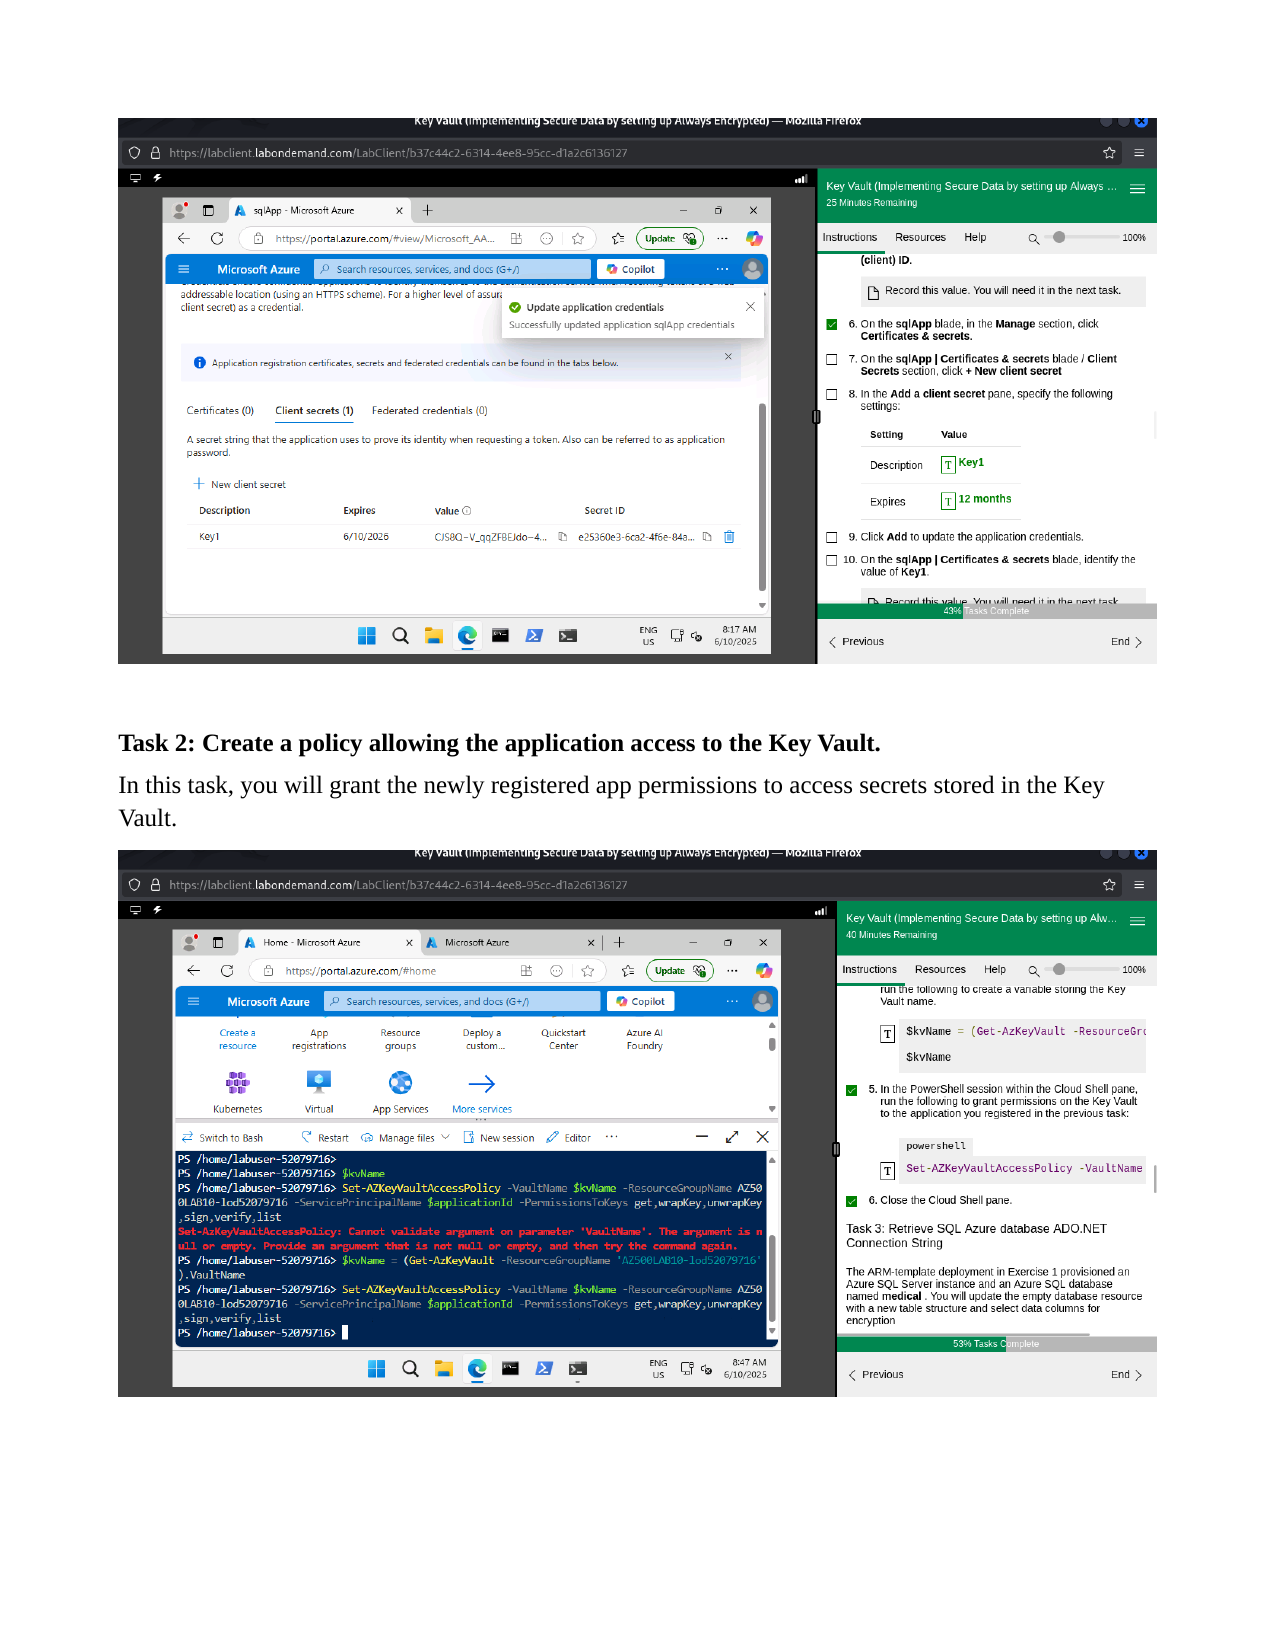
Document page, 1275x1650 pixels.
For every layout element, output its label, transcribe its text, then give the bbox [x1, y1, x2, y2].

subtitle Task 2: Create a policy allowing the application access to the Key Vault. [118, 728, 1157, 757]
text In this task, you will grant the newly registered app permissions to access secrets stored in the Key Vault. [118, 770, 1157, 831]
picture [118, 118, 1157, 664]
picture [118, 850, 1157, 1397]
